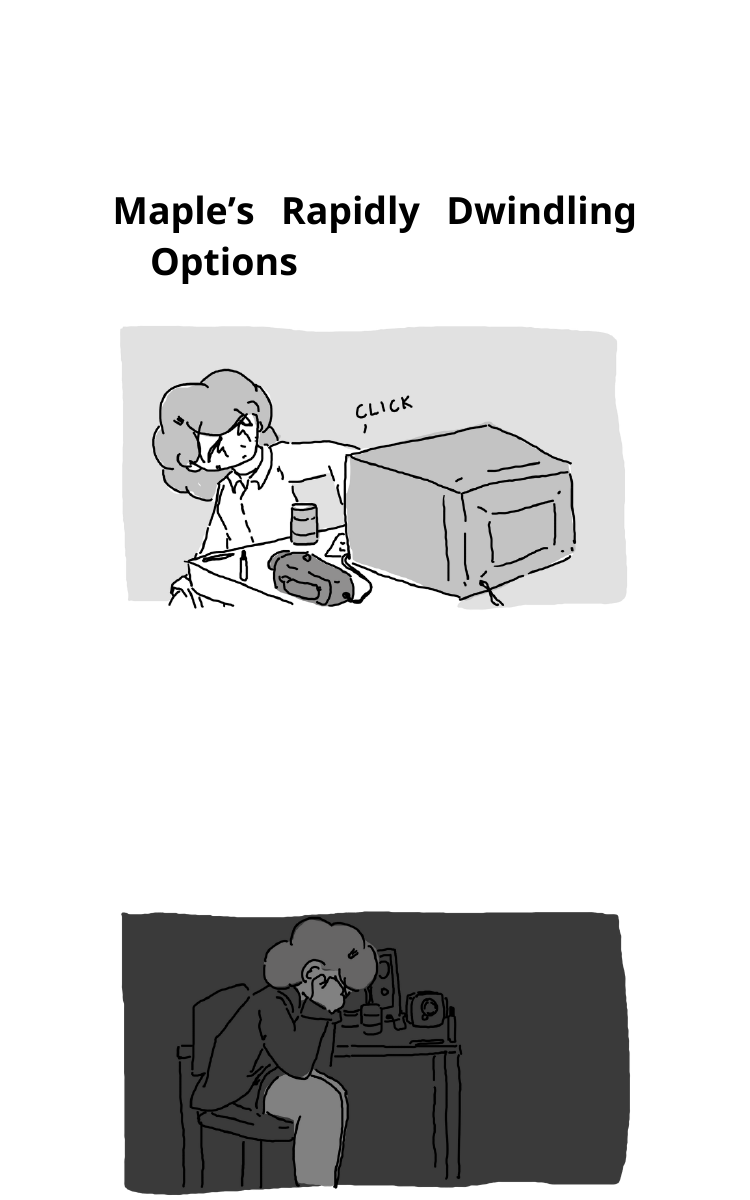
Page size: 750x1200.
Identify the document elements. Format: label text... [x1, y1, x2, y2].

subtitle Maple’s Rapidly Dwindling Options [112, 184, 637, 286]
picture [112, 316, 638, 612]
picture [112, 904, 638, 1200]
